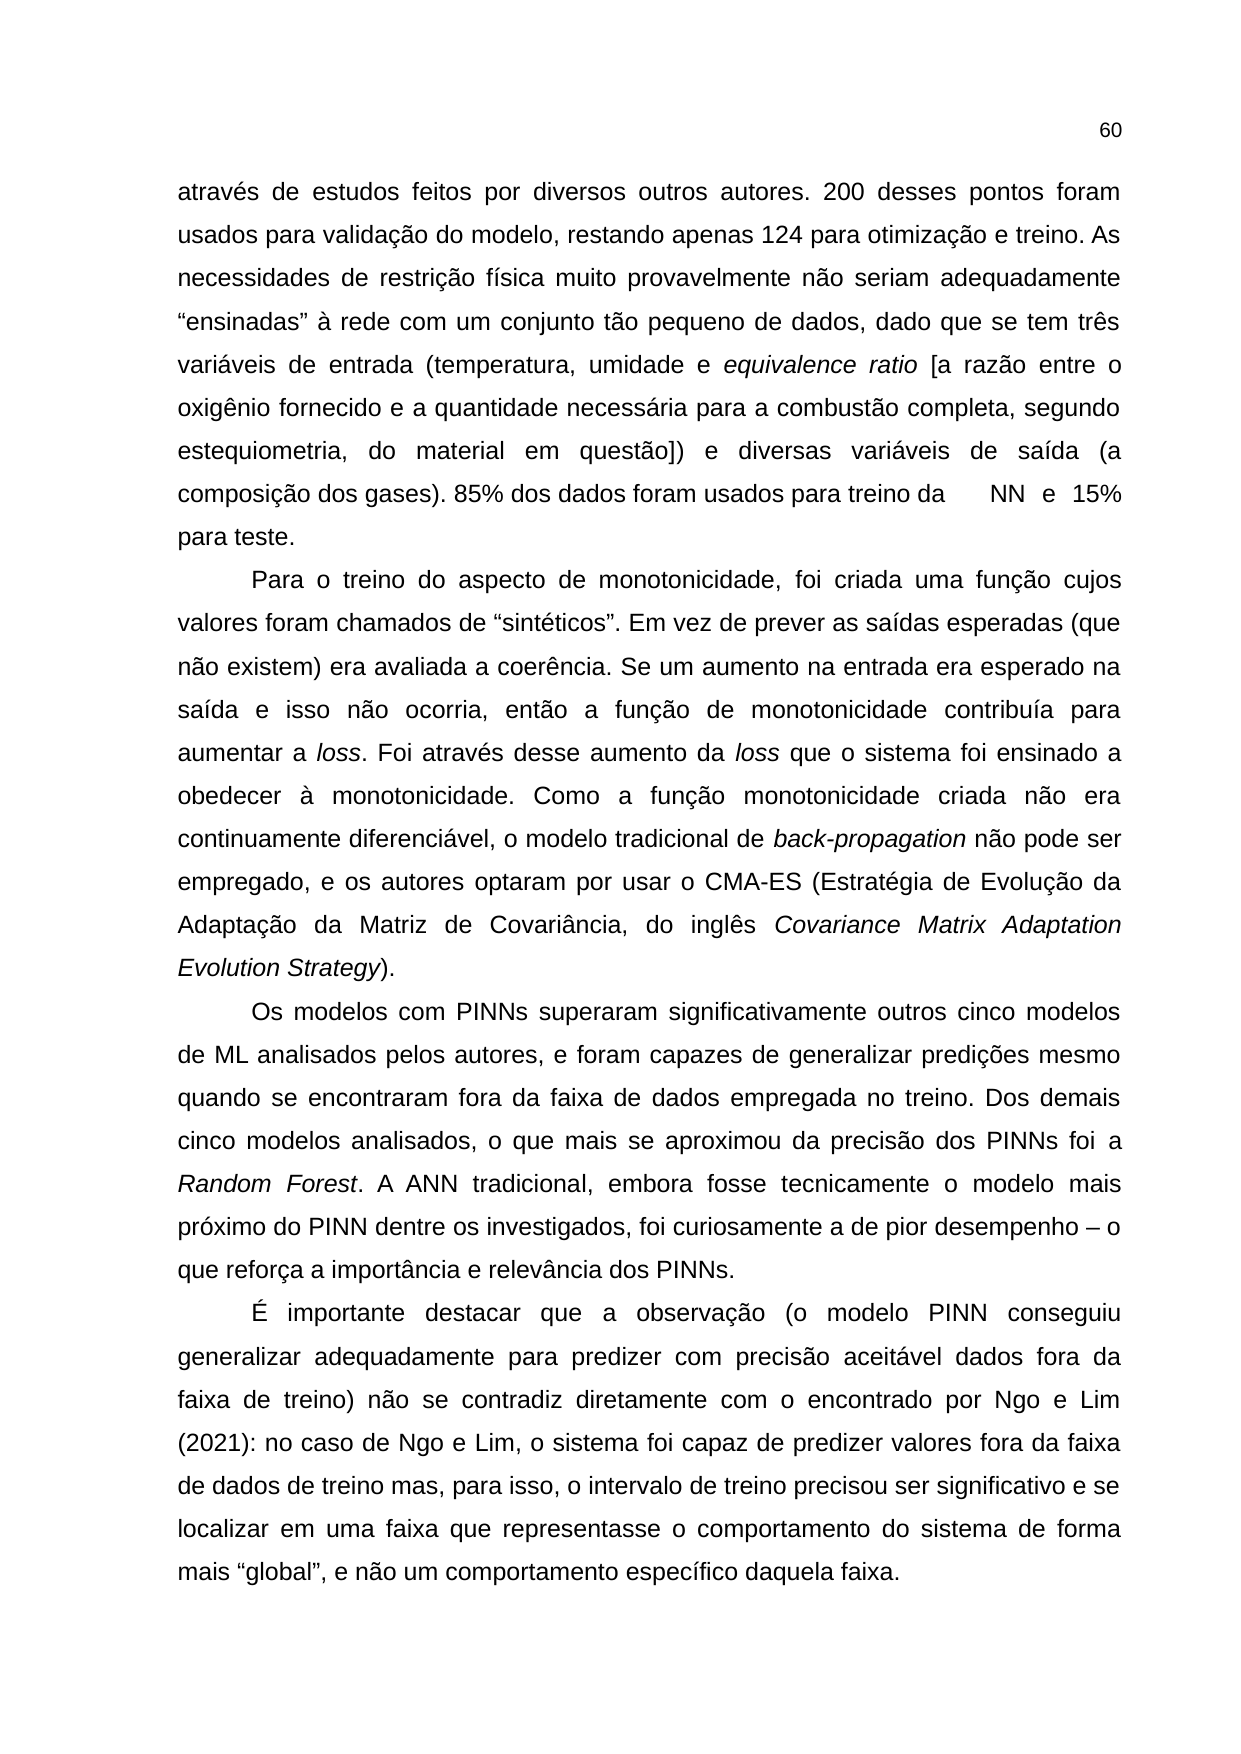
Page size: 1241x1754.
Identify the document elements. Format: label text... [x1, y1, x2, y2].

text Os modelos com PINNs superaram significativamente outros cinco modelos de ML analisados pelos autores, e foram capazes de generalizar predições mesmo quando se encontraram fora da faixa de dados empregada no treino. Dos demais cinco modelos analisados, o que mais se aproximou da precisão dos PINNs foi a Random Forest. A ANN tradicional, embora fosse tecnicamente o modelo mais próximo do PINN dentre os investigados, foi curiosamente a de pior desempenho – o que reforça a importância e relevância dos PINNs. [177, 996, 1122, 1284]
text através de estudos feitos por diversos outros autores. 200 desses pontos foram usados para validação do modelo, restando apenas 124 para otimização e treino. As necessidades de restrição física muito provavelmente não seriam adequadamente “ensinadas” à rede com um conjunto tão pequeno de dados, dado que se tem três variáveis de entrada (temperatura, umidade e equivalence ratio [a razão entre o oxigênio fornecido e a quantidade necessária para a combustão completa, segundo estequiometria, do material em questão]) e diversas variáveis de saída (a composição dos gases). 85% dos dados foram usados para treino da NN e 15% para teste. [177, 177, 1122, 551]
text Para o treino do aspecto de monotonicidade, foi criada uma função cujos valores foram chamados de “sintéticos”. Em vez de prever as saídas esperadas (que não existem) era avaliada a coerência. Se um aumento na entrada era esperado na saída e isso não ocorria, então a função de monotonicidade contribuía para aumentar a loss. Foi através desse aumento da loss que o sistema foi ensinado a obedecer à monotonicidade. Como a função monotonicidade criada não era continuamente diferenciável, o modelo tradicional de back-propagation não pode ser empregado, e os autores optaram por usar o CMA-ES (Estratégia de Evolução da Adaptação da Matriz de Covariância, do inglês Covariance Matrix Adaptation Evolution Strategy). [177, 565, 1122, 982]
text É importante destacar que a observação (o modelo PINN conseguiu generalizar adequadamente para predizer com precisão aceitável dados fora da faixa de treino) não se contradiz diretamente com o encontrado por Ngo e Lim (2021): no caso de Ngo e Lim, o sistema foi capaz de predizer valores fora da faixa de dados de treino mas, para isso, o intervalo de treino precisou ser significativo e se localizar em uma faixa que representasse o comportamento do sistema de forma mais “global”, e não um comportamento específico daquela faixa. [177, 1298, 1122, 1586]
